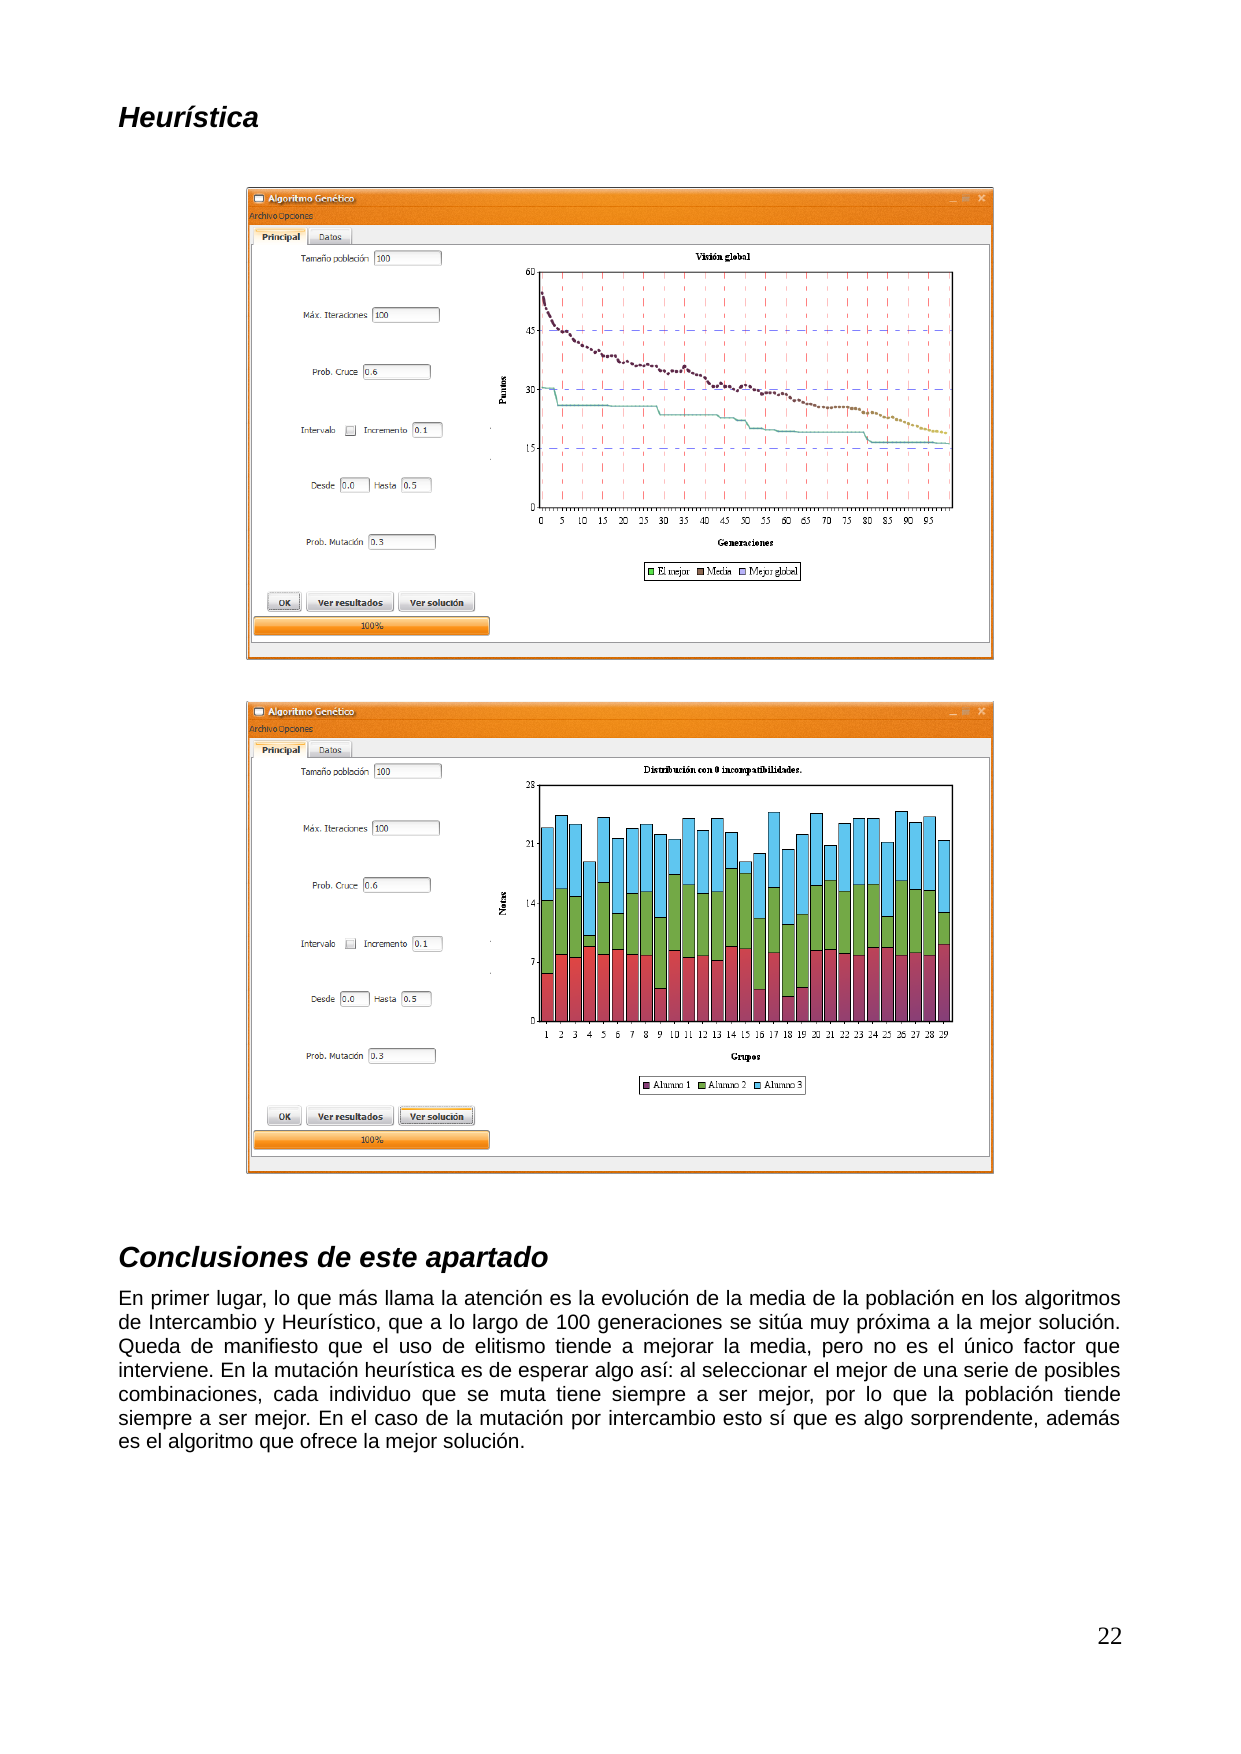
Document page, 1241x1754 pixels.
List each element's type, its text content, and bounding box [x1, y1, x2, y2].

subtitle Heurística [118, 100, 1122, 133]
subtitle Conclusiones de este apartado [118, 1239, 1122, 1273]
text En primer lugar, lo que más llama la atención es la evolución de la media de la población en los algoritmos de Intercambio y Heurístico, que a lo largo de 100 generaciones se sitúa muy próxima a la mejor solución. Queda de manifiesto que el uso de elitismo tiende a mejorar la media, pero no es el único factor que interviene. En la mutación heurística es de esperar algo así: al seleccionar el mejor de una serie de posibles combinaciones, cada individuo que se muta tiene siempre a ser mejor, por lo que la población tiende siempre a ser mejor. En el caso de la mutación por intercambio esto sí que es algo sorprendente, además es el algoritmo que ofrece la mejor solución. [118, 1286, 1122, 1453]
